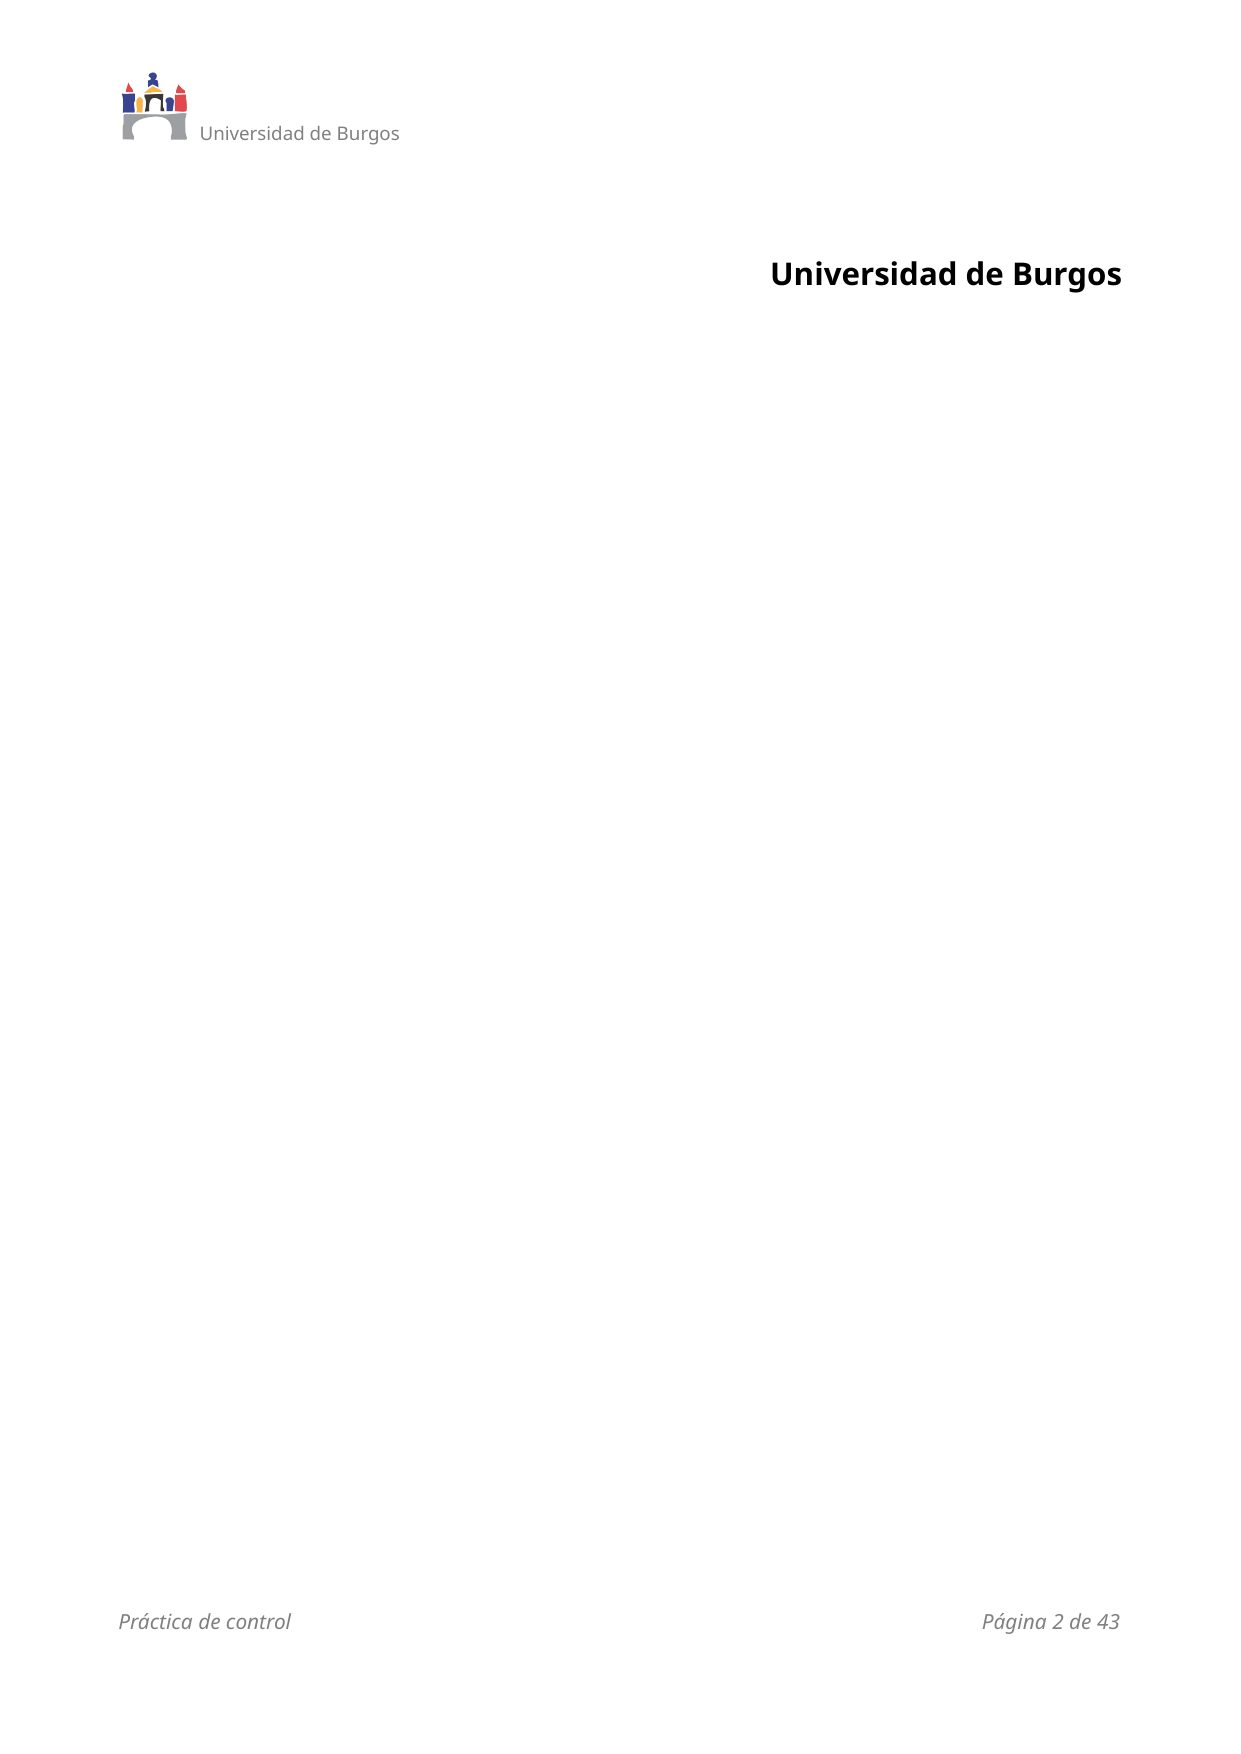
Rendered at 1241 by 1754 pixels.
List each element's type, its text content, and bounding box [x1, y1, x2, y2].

text Universidad de Burgos [118, 252, 1122, 294]
picture [117, 72, 189, 142]
